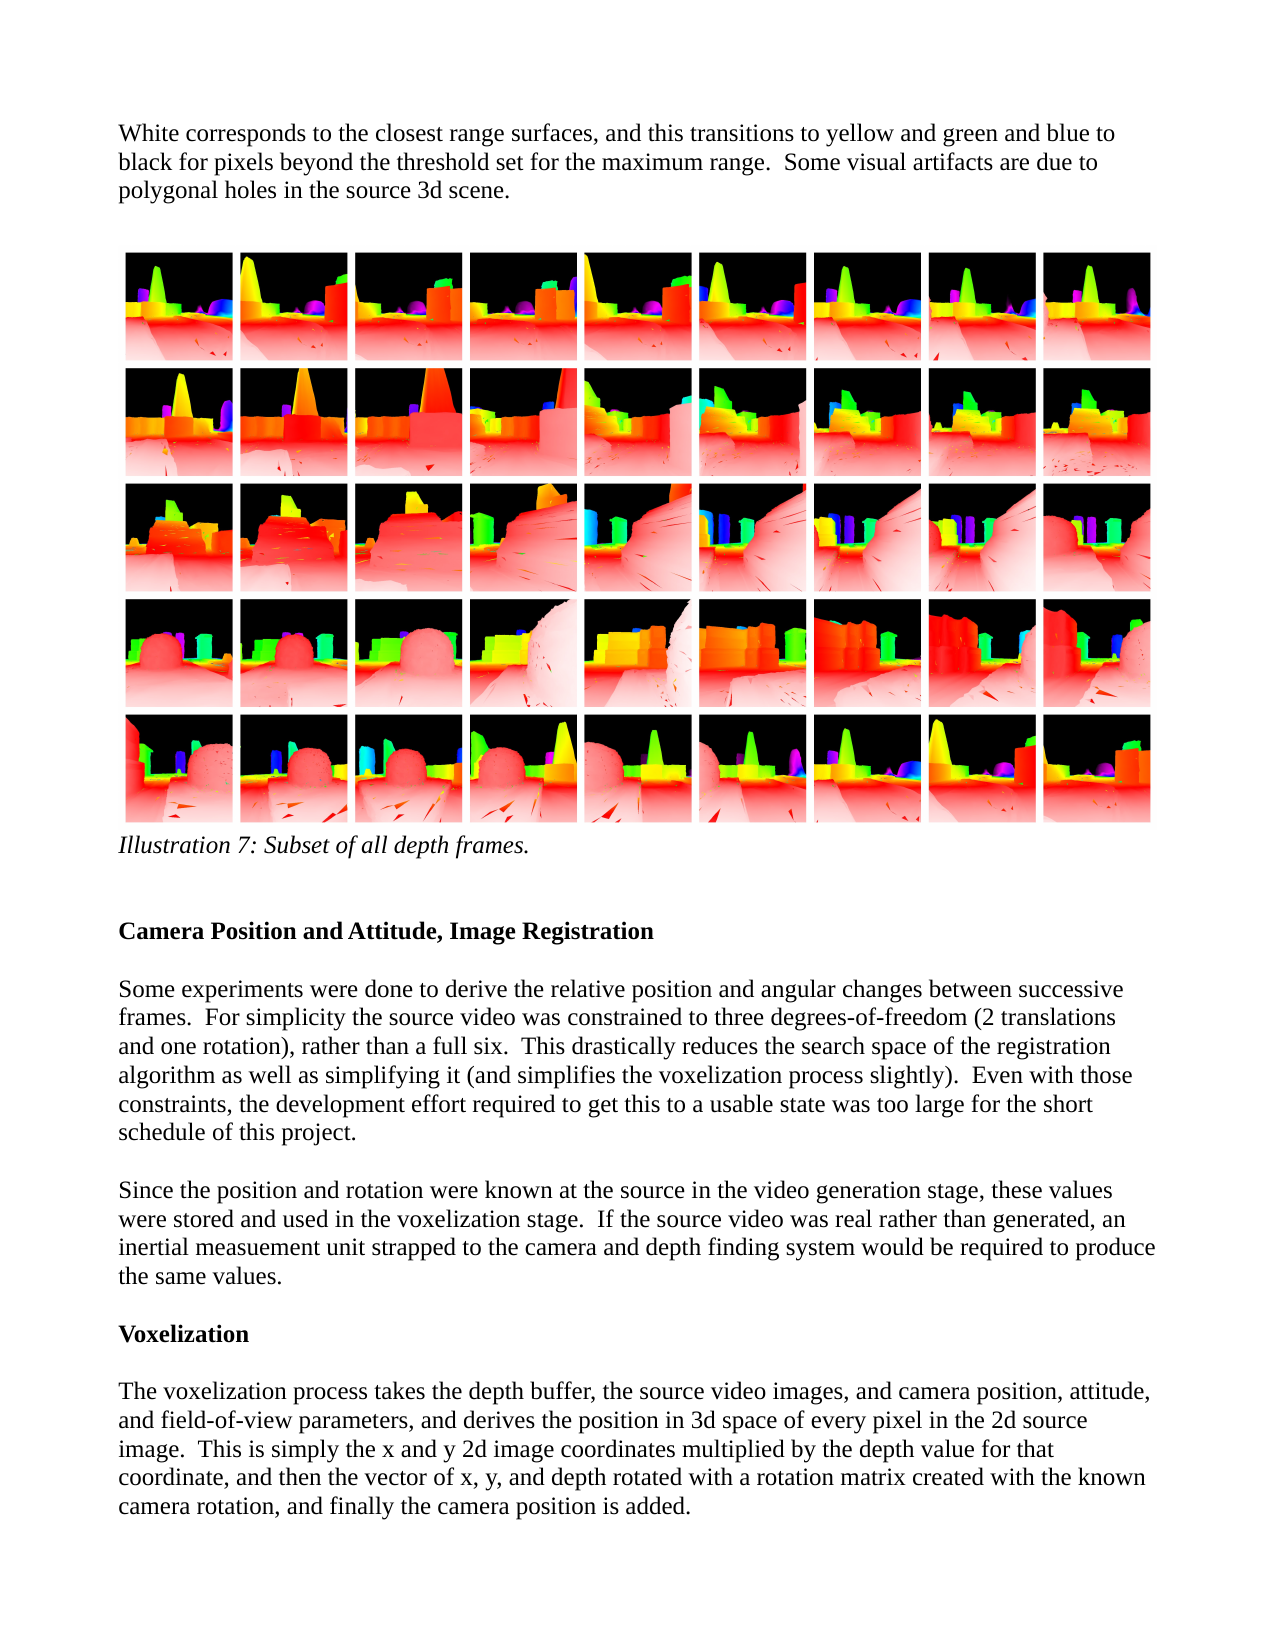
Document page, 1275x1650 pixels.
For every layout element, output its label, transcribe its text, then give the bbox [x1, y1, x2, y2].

text White corresponds to the closest range surfaces, and this transitions to yellow and green and blue to black for pixels beyond the threshold set for the maximum range. Some visual artifacts are due to polygonal holes in the source 3d scene. [118, 118, 1157, 204]
text Camera Position and Attitude, Image Registration [118, 916, 1157, 945]
text Some experiments were done to derive the relative position and angular changes between successive frames. For simplicity the source video was constrained to three degrees-of-freedom (2 translations and one rotation), rather than a full six. This drastically reduces the search space of the registration algorithm as well as simplifying it (and simplifies the voxelization process slightly). Even with those constraints, the development effort required to get this to a usable state was too large for the short schedule of this project. [118, 974, 1157, 1146]
text Voxelization [118, 1319, 1157, 1347]
text The voxelization process takes the depth buffer, the source video images, and camera position, attitude, and field-of-view parameters, and derives the position in 3d space of every pixel in the 2d source image. This is simply the x and y 2d image coordinates multiplied by the depth value for that coordinate, and then the vector of x, y, and depth rotated with a rotation matrix created with the known camera rotation, and finally the camera position is added. [118, 1376, 1157, 1520]
text Since the position and rotation were known at the source in the video generation stage, these values were stored and used in the voxelization stage. If the source video was real rather than generated, an inertial measuement unit strapped to the camera and depth finding system would be required to produce the same values. [118, 1175, 1157, 1290]
picture [118, 245, 1158, 830]
text Illustration 7: Subset of all depth frames. [118, 830, 1157, 859]
